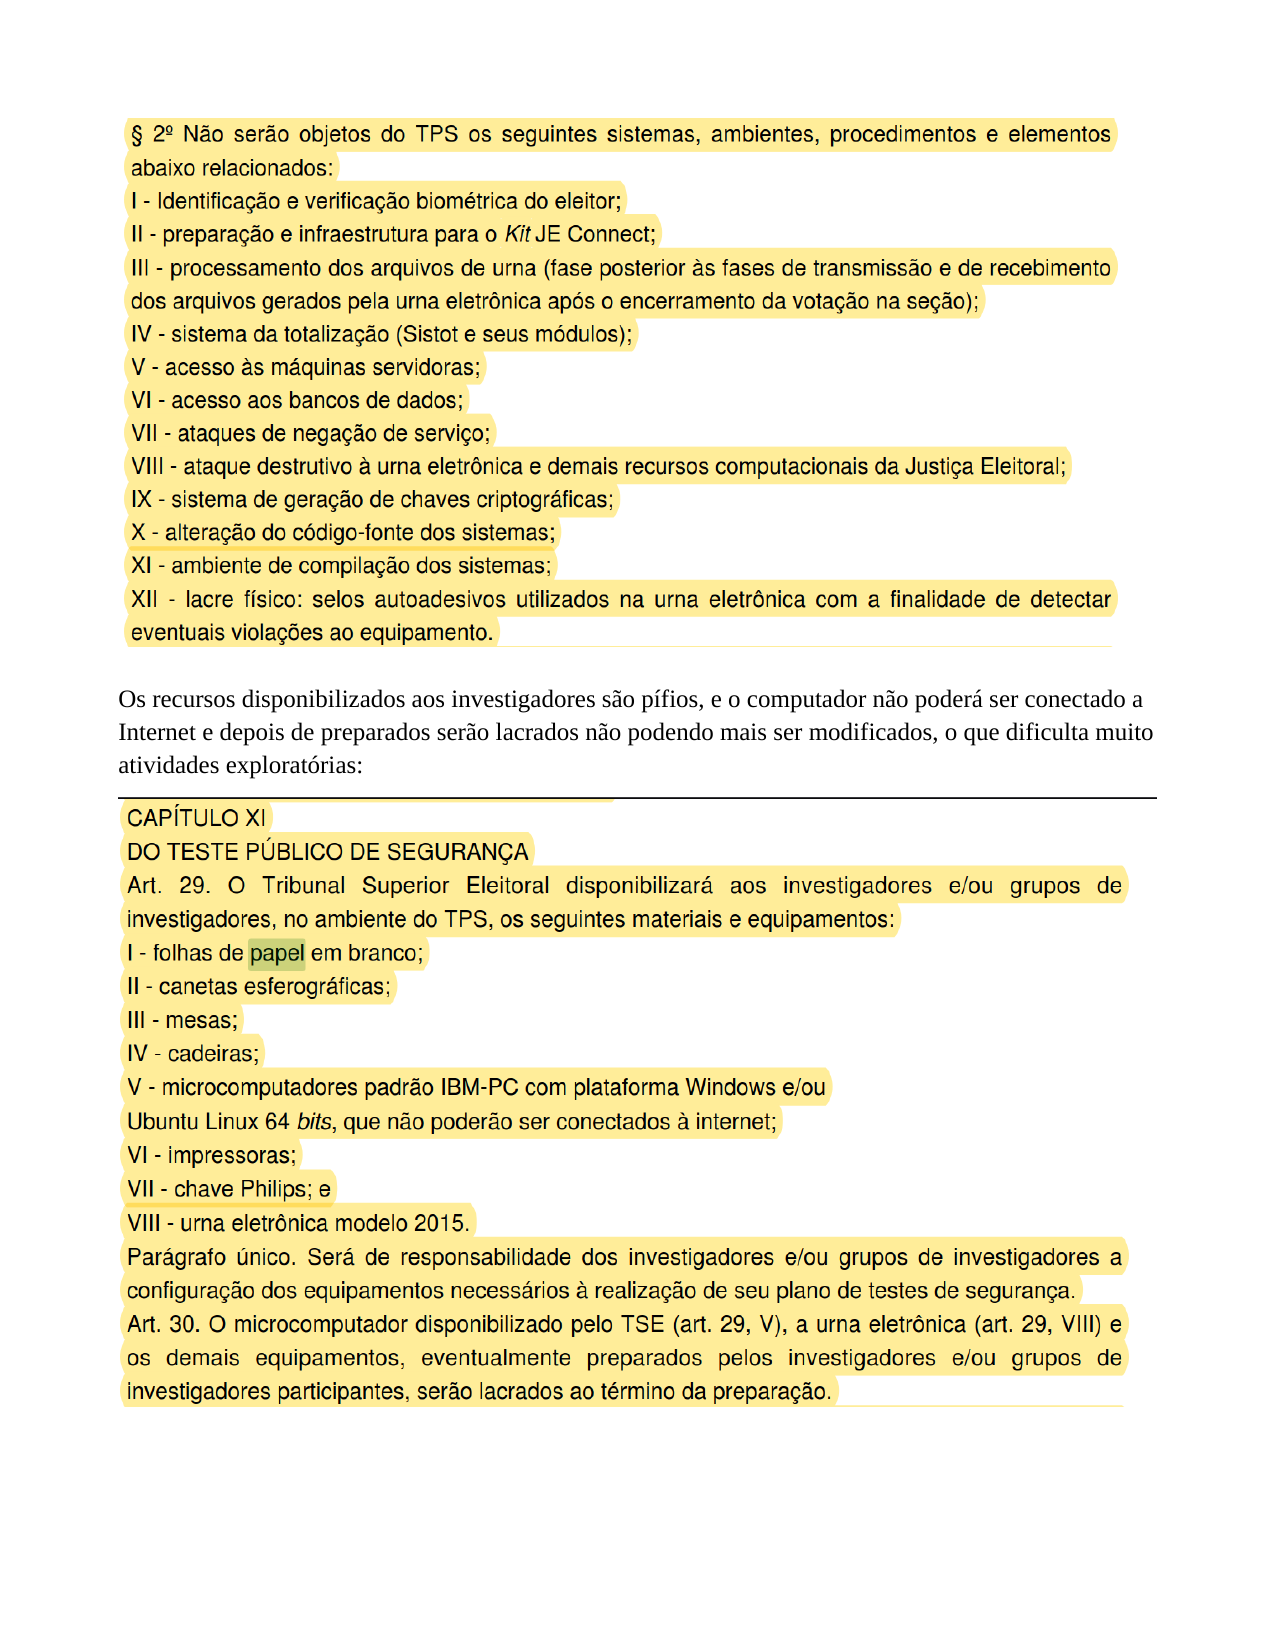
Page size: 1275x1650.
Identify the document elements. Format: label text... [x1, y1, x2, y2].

text Os recursos disponibilizados aos investigadores são pífios, e o computador não poderá ser conectado a Internet e depois de preparados serão lacrados não podendo mais ser modificados, o que dificulta muito atividades exploratórias: [118, 647, 1157, 779]
picture [118, 118, 1157, 647]
picture [118, 797, 1157, 1407]
